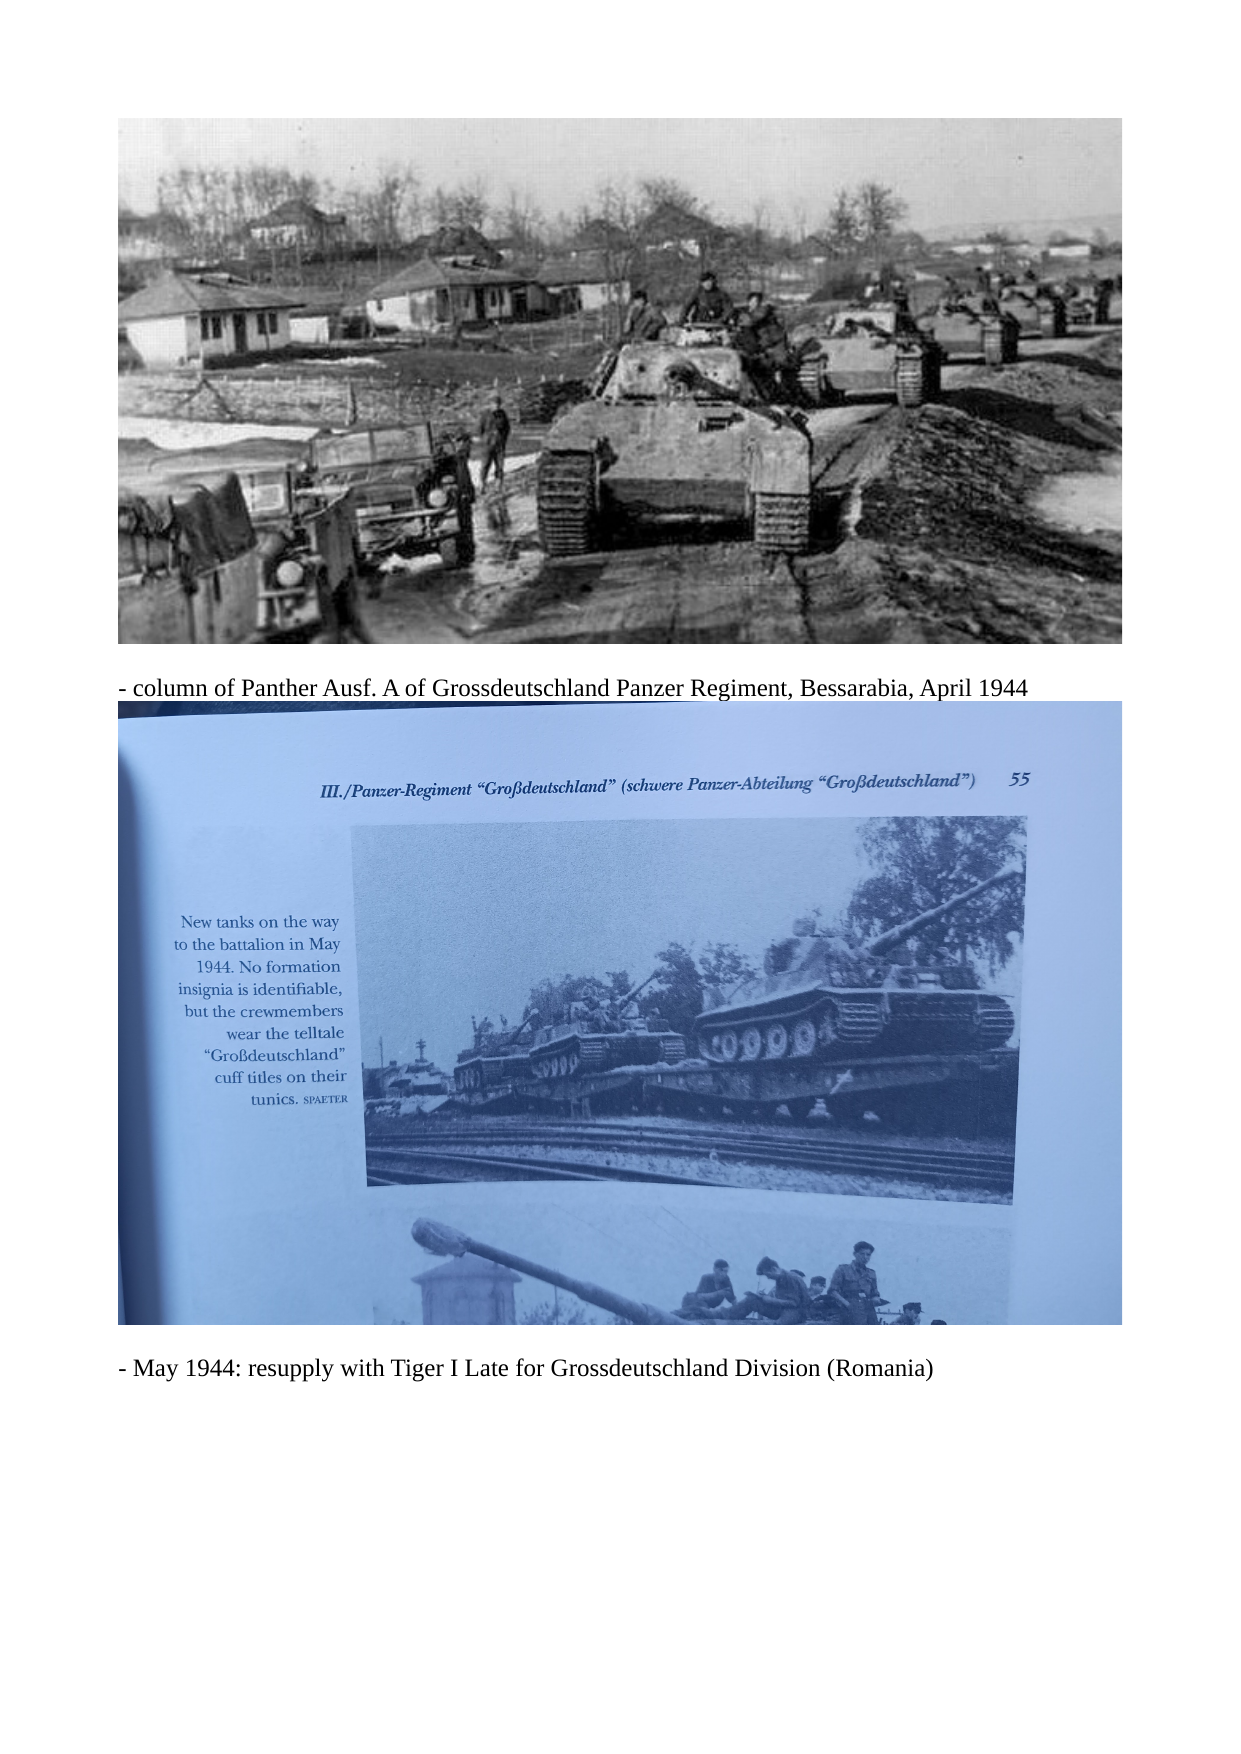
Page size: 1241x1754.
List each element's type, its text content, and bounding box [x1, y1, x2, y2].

text - May 1944: resupply with Tiger I Late for Grossdeutschland Division (Romania) [118, 1353, 1122, 1382]
picture [118, 701, 1123, 1325]
text - column of Panther Ausf. A of Grossdeutschland Panzer Regiment, Bessarabia, April 1944 [118, 673, 1122, 701]
picture [118, 118, 1123, 644]
